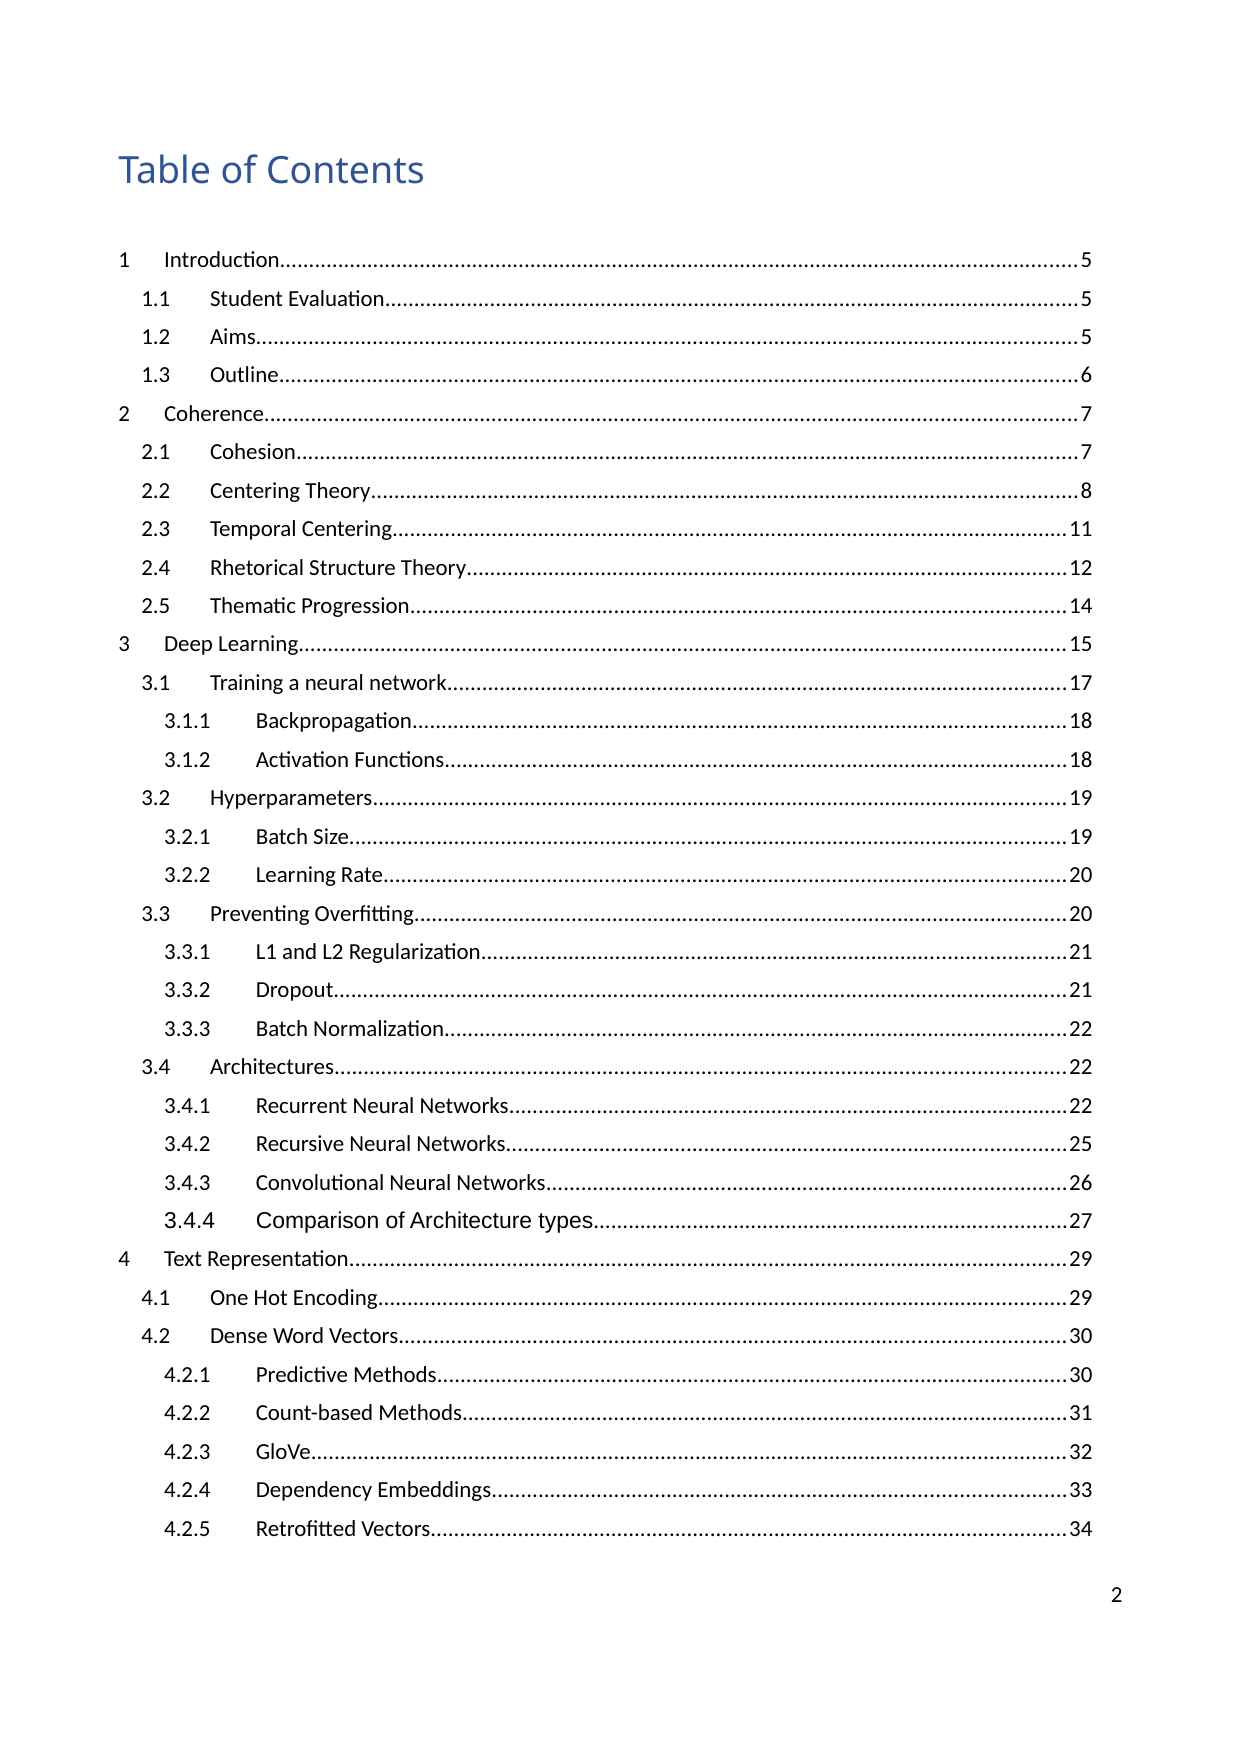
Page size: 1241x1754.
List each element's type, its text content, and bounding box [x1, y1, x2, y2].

subtitle Table of Contents [118, 143, 1122, 194]
text 3.1.1 Backpropagation 18 [164, 706, 1122, 734]
text 2 Coherence 7 [118, 399, 1122, 427]
text 3.3.1 L1 and L2 Regularization 21 [164, 937, 1122, 965]
text 4.2.4 Dependency Embeddings 33 [164, 1475, 1122, 1503]
text 4.1 One Hot Encoding 29 [141, 1283, 1122, 1311]
text 3.4.4 Comparison of Architecture types 27 [164, 1206, 1122, 1234]
text 3 Deep Learning 15 [118, 629, 1122, 658]
text 3.4.1 Recurrent Neural Networks 22 [164, 1091, 1122, 1119]
text 4.2 Dense Word Vectors 30 [141, 1321, 1122, 1349]
text 4.2.5 Retrofitted Vectors 34 [164, 1514, 1122, 1542]
text 3.1 Training a neural network 17 [141, 668, 1122, 696]
text 4.2.2 Count-based Methods 31 [164, 1398, 1122, 1426]
text 4.2.3 GloVe 32 [164, 1437, 1122, 1465]
text 1.1 Student Evaluation 5 [141, 284, 1122, 312]
text 3.2 Hyperparameters 19 [141, 783, 1122, 811]
text 2.2 Centering Theory 8 [141, 476, 1122, 504]
text 4 Text Representation 29 [118, 1244, 1122, 1273]
text 2.5 Thematic Progression 14 [141, 591, 1122, 619]
text 3.4.3 Convolutional Neural Networks 26 [164, 1168, 1122, 1196]
text 3.3.2 Dropout 21 [164, 976, 1122, 1003]
text 3.1.2 Activation Functions 18 [164, 745, 1122, 773]
text 2.3 Temporal Centering 11 [141, 514, 1122, 542]
text 1.3 Outline 6 [141, 361, 1122, 388]
text 3.4.2 Recursive Neural Networks 25 [164, 1129, 1122, 1157]
text 2.4 Rhetorical Structure Theory 12 [141, 553, 1122, 581]
text 3.4 Architectures 22 [141, 1052, 1122, 1080]
text 4.2.1 Predictive Methods 30 [164, 1360, 1122, 1388]
text 3.3 Preventing Overfitting 20 [141, 899, 1122, 927]
text 3.2.2 Learning Rate 20 [164, 860, 1122, 888]
text 2.1 Cohesion 7 [141, 437, 1122, 465]
text 3.2.1 Batch Size 19 [164, 822, 1122, 850]
text 3.3.3 Batch Normalization 22 [164, 1014, 1122, 1042]
text 1.2 Aims 5 [141, 322, 1122, 350]
text 1 Introduction 5 [118, 245, 1122, 273]
